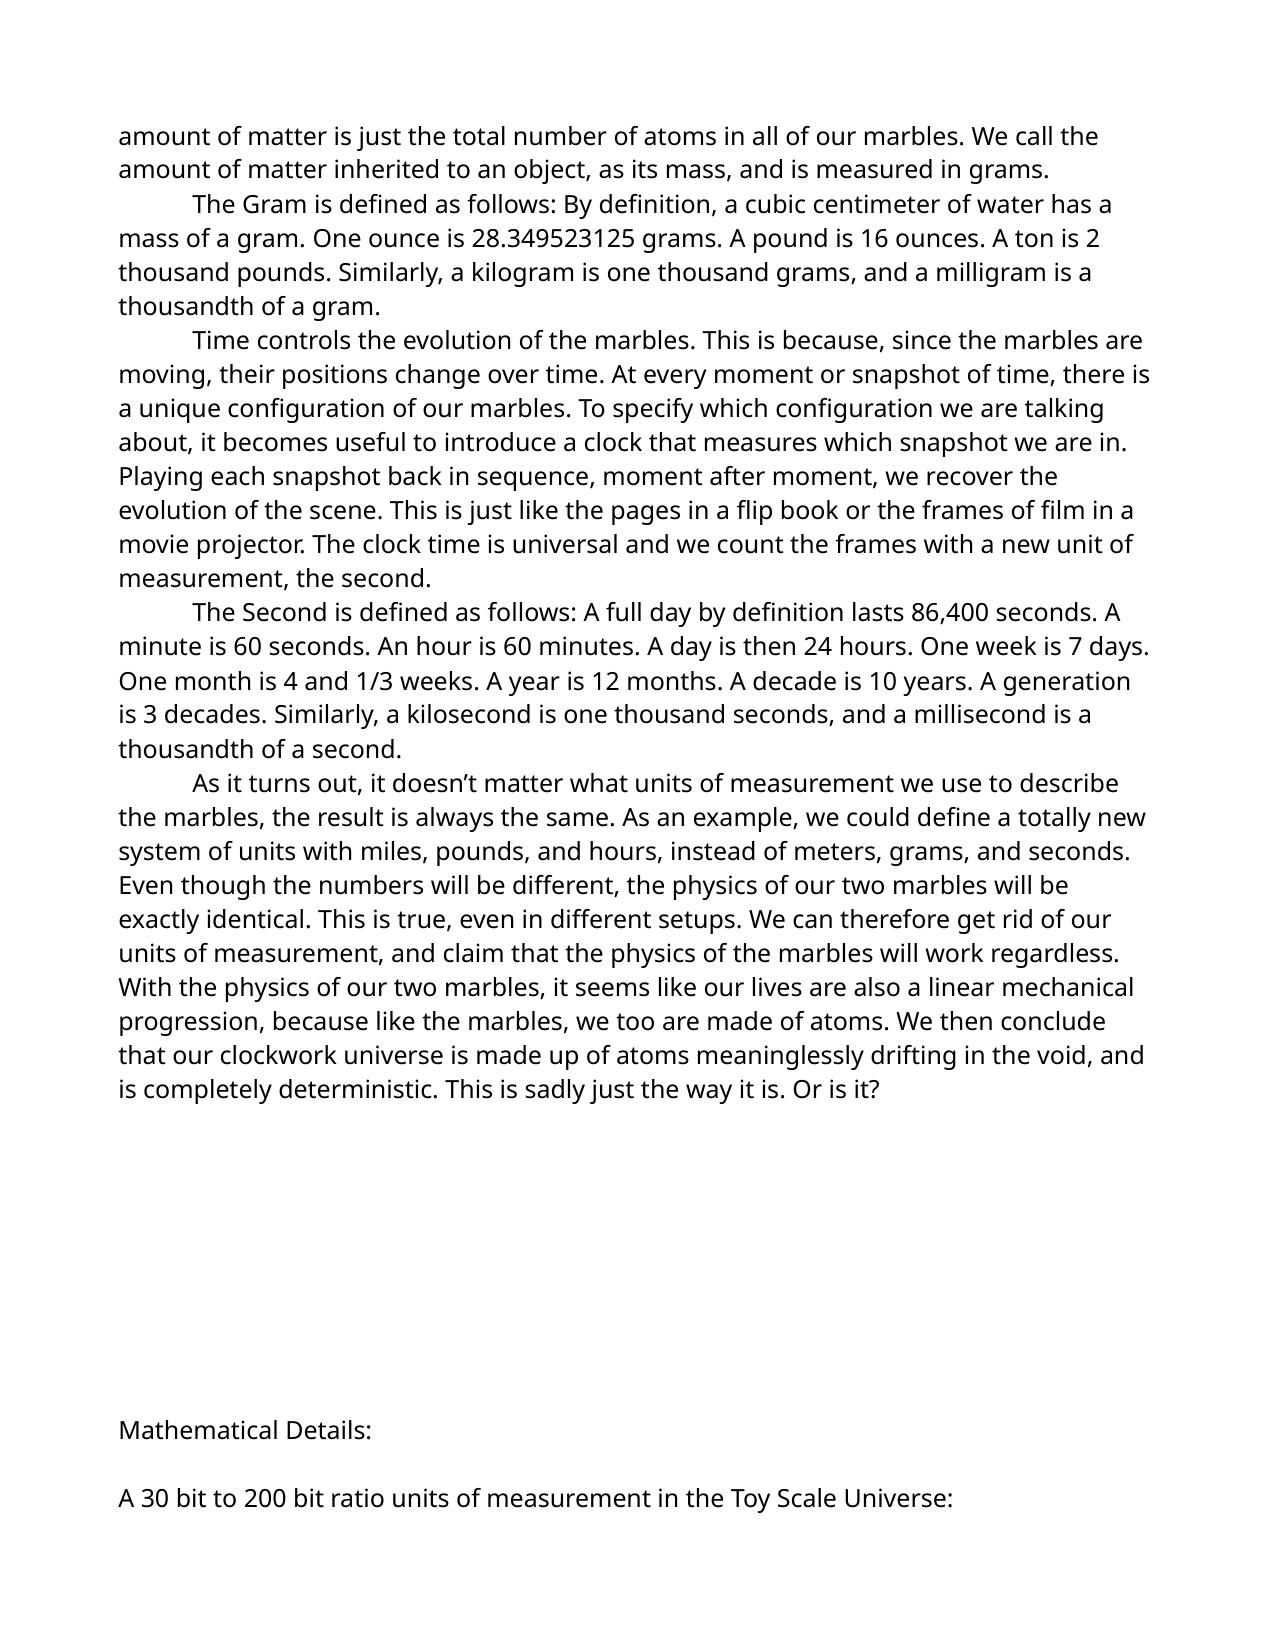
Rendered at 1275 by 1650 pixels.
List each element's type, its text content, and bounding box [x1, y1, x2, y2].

text As it turns out, it doesn’t matter what units of measurement we use to describe the marbles, the result is always the same. As an example, we could define a totally new system of units with miles, pounds, and hours, instead of meters, grams, and seconds. Even though the numbers will be different, the physics of our two marbles will be exactly identical. This is true, even in different setups. We can therefore get rid of our units of measurement, and claim that the physics of the marbles will work regardless. With the physics of our two marbles, it seems like our lives are also a linear mechanical progression, because like the marbles, we too are made of atoms. We then conclude that our clockwork universe is made up of atoms meaninglessly drifting in the void, and is completely deterministic. This is sadly just the way it is. Or is it? [118, 765, 1157, 1106]
text The Gram is defined as follows: By definition, a cubic centimeter of water has a mass of a gram. One ounce is 28.349523125 grams. A pound is 16 ounces. A ton is 2 thousand pounds. Similarly, a kilogram is one thousand grams, and a milligram is a thousandth of a gram. [118, 186, 1157, 322]
text A 30 bit to 200 bit ratio units of measurement in the Toy Scale Universe: [118, 1481, 1157, 1515]
text Time controls the evolution of the marbles. This is because, since the marbles are moving, their positions change over time. At every moment or snapshot of time, there is a unique configuration of our marbles. To specify which configuration we are talking about, it becomes useful to introduce a clock that measures which snapshot we are in. Playing each snapshot back in sequence, moment after moment, we recover the evolution of the scene. This is just like the pages in a flip book or the frames of film in a movie projector. The clock time is universal and we count the frames with a new unit of measurement, the second. [118, 322, 1157, 595]
text Mathematical Details: [118, 1412, 1157, 1447]
text The Second is defined as follows: A full day by definition lasts 86,400 seconds. A minute is 60 seconds. An hour is 60 minutes. A day is then 24 hours. One week is 7 days. One month is 4 and 1/3 weeks. A year is 12 months. A decade is 10 years. A generation is 3 decades. Similarly, a kilosecond is one thousand seconds, and a millisecond is a thousandth of a second. [118, 595, 1157, 765]
text amount of matter is just the total number of atoms in all of our marbles. We call the amount of matter inherited to an object, as its mass, and is measured in grams. [118, 118, 1157, 186]
